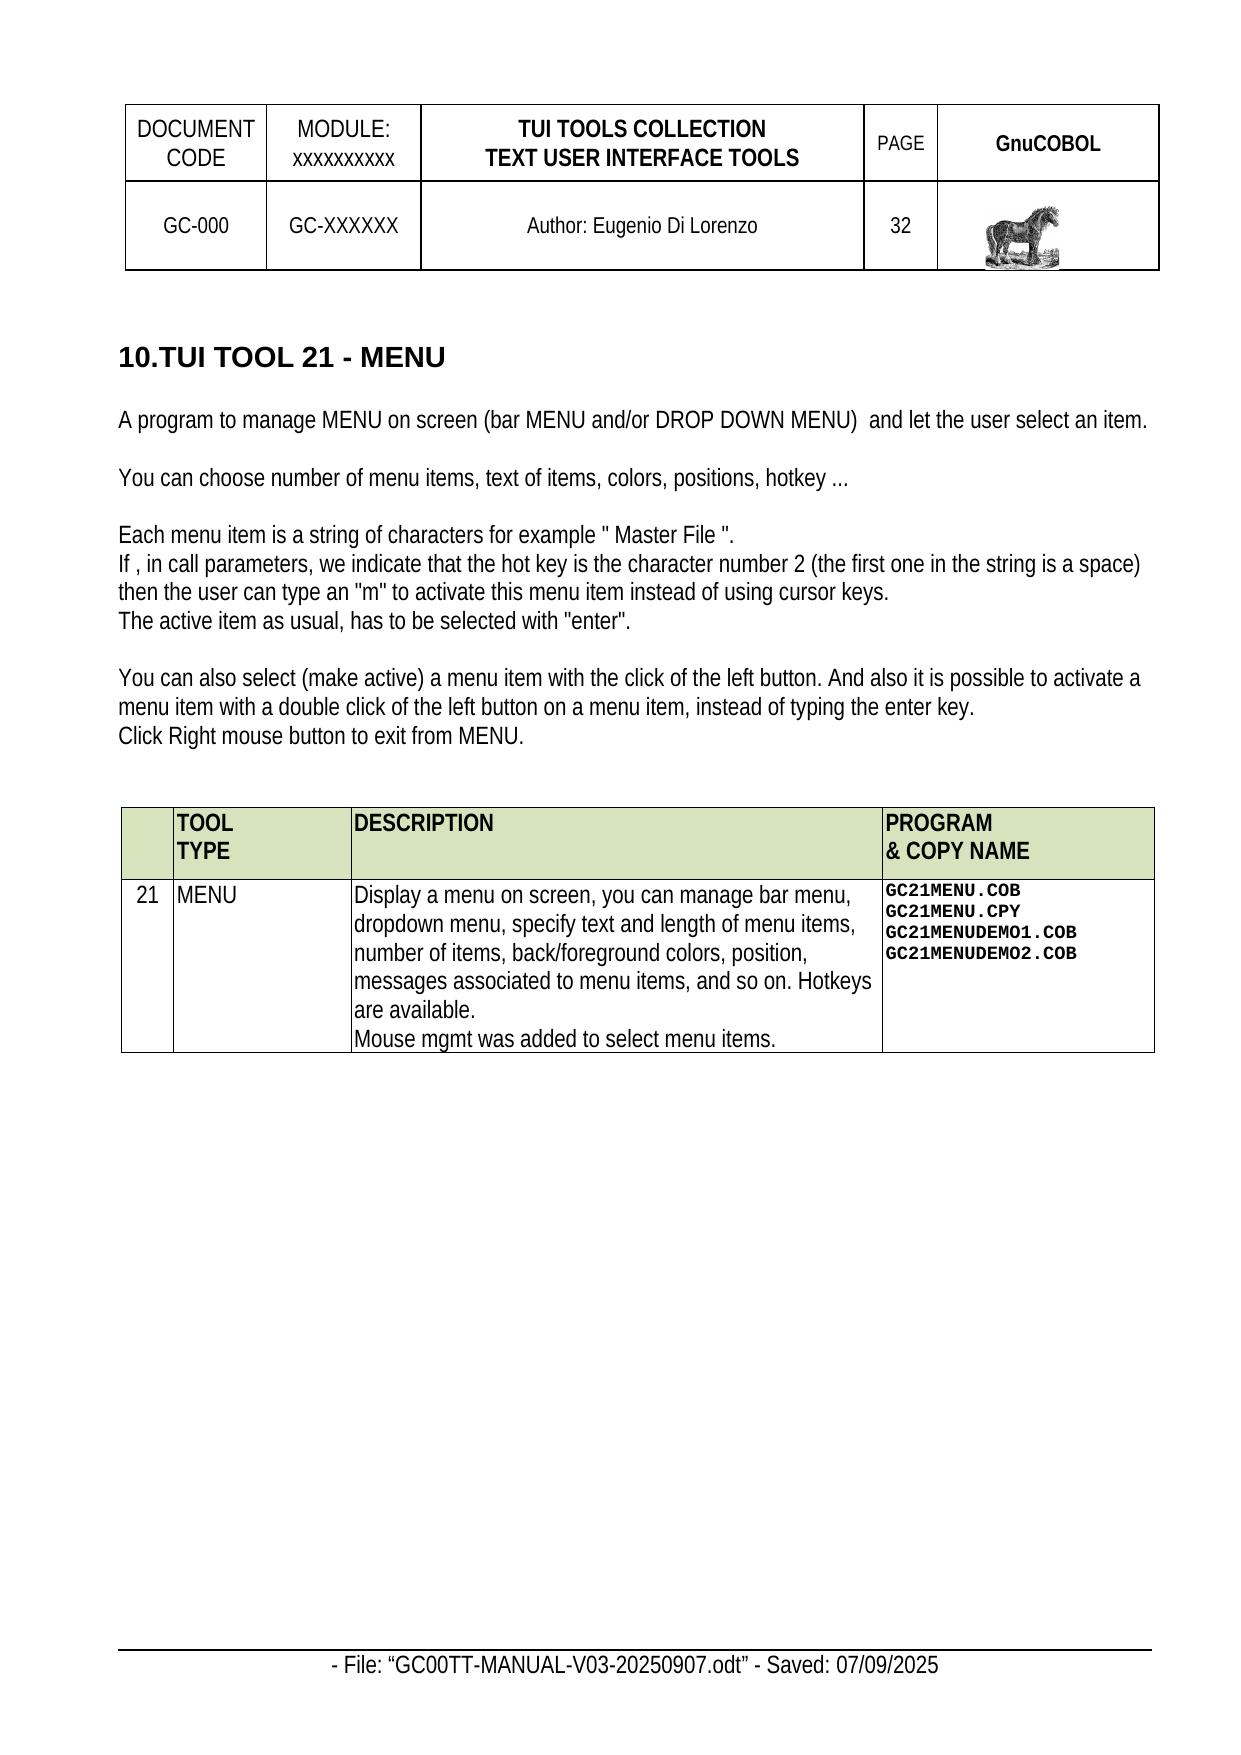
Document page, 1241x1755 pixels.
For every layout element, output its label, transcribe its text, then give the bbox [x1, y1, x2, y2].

table_header PROGRAM & COPY NAME [883, 808, 1154, 879]
table_cell MENU [174, 880, 351, 1052]
text You can also select (make active) a menu item with the click of the left button. And also it is possible to activate a menu item with a double click of the left button on a menu item, instead of typing the enter key. [118, 663, 1152, 721]
table_cell Display a menu on screen, you can manage bar menu, dropdown menu, specify text and length of menu items, number of items, back/foreground colors, position, messages associated to menu items, and so on. Hotkeys are available. Mouse mgmt was added to select menu items. [352, 880, 882, 1052]
table_cell 21 [122, 880, 173, 1052]
text A program to manage MENU on screen (bar MENU and/or DROP DOWN MENU) and let the user select an item. You can choose number of menu items, text of items, colors, positions, hotkey ... [118, 380, 1152, 491]
text Each menu item is a string of characters for example " Master File ". If , in call parameters, we indicate that the hot key is the character number 2 (the first one in the string is a space) then the user can type an "m" to activate this menu item instead of using cursor keys. The active item as usual, has to be selected with "enter". [118, 491, 1152, 663]
subtitle TUI TOOL 21 - MENU [118, 341, 1152, 374]
table_cell GC21MENU.COB GC21MENU.CPY GC21MENUDEMO1.COB GC21MENUDEMO2.COB [883, 880, 1154, 1052]
table_header [122, 808, 173, 879]
text Click Right mouse button to exit from MENU. [118, 721, 1152, 778]
table_header DESCRIPTION [352, 808, 882, 879]
table_header TOOL TYPE [174, 808, 351, 879]
